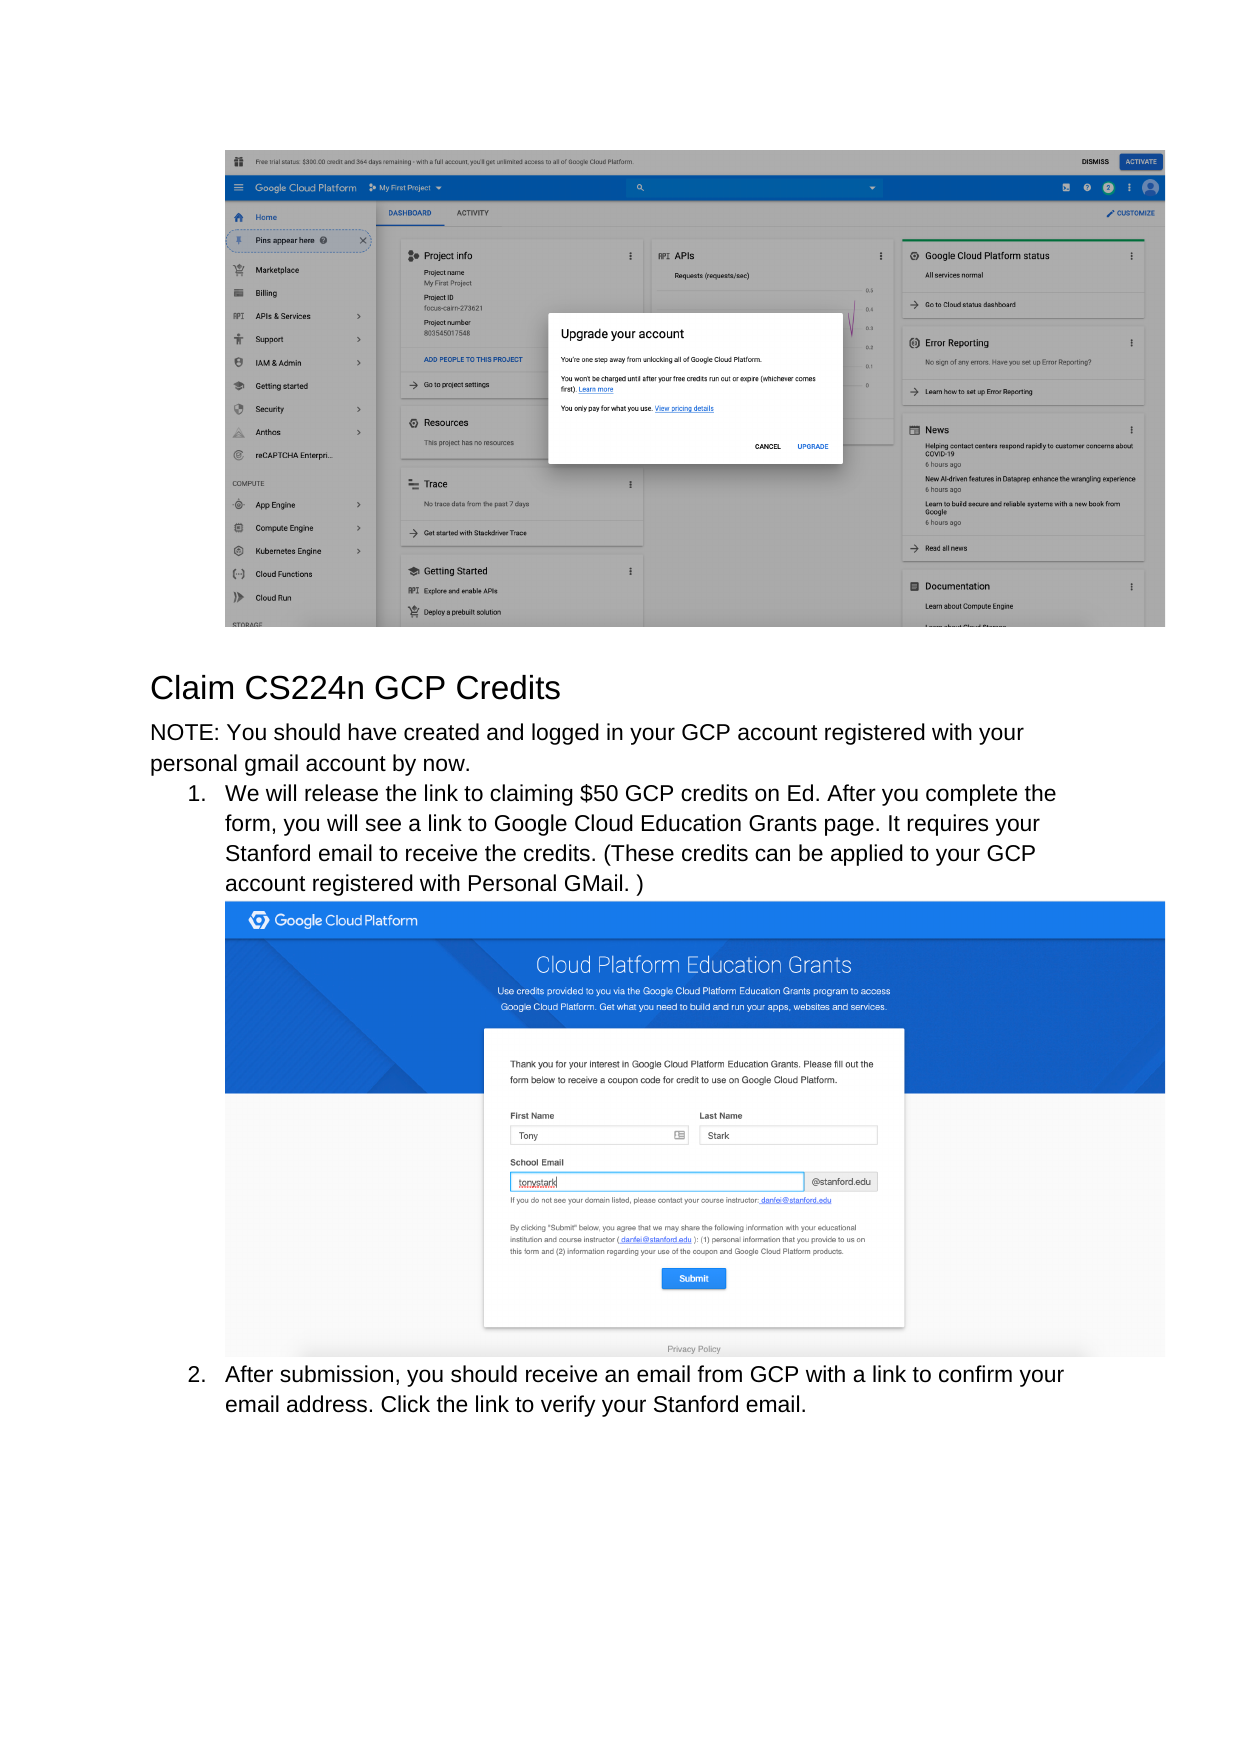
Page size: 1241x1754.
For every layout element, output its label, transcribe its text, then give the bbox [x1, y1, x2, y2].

subtitle Claim CS224n GCP Credits [150, 668, 1090, 707]
picture [225, 150, 1166, 627]
list [187, 150, 225, 627]
list We will release the link to claiming $50 GCP credits on Ed. After you complete the form, you will see a link to Google Cloud Education Grants page. It requires your Stanford email to receive the credits. (These credits can be applied to your GCP account registered with Personal GMail. ) [187, 780, 1090, 1357]
text NOTE: You should have created and logged in your GCP account registered with your personal gmail account by now. [150, 719, 1090, 776]
picture [225, 900, 1166, 1357]
list After submission, you should receive an email from GCP with a link to confirm your email address. Click the link to verify your Stanford email. [187, 1361, 1090, 1417]
